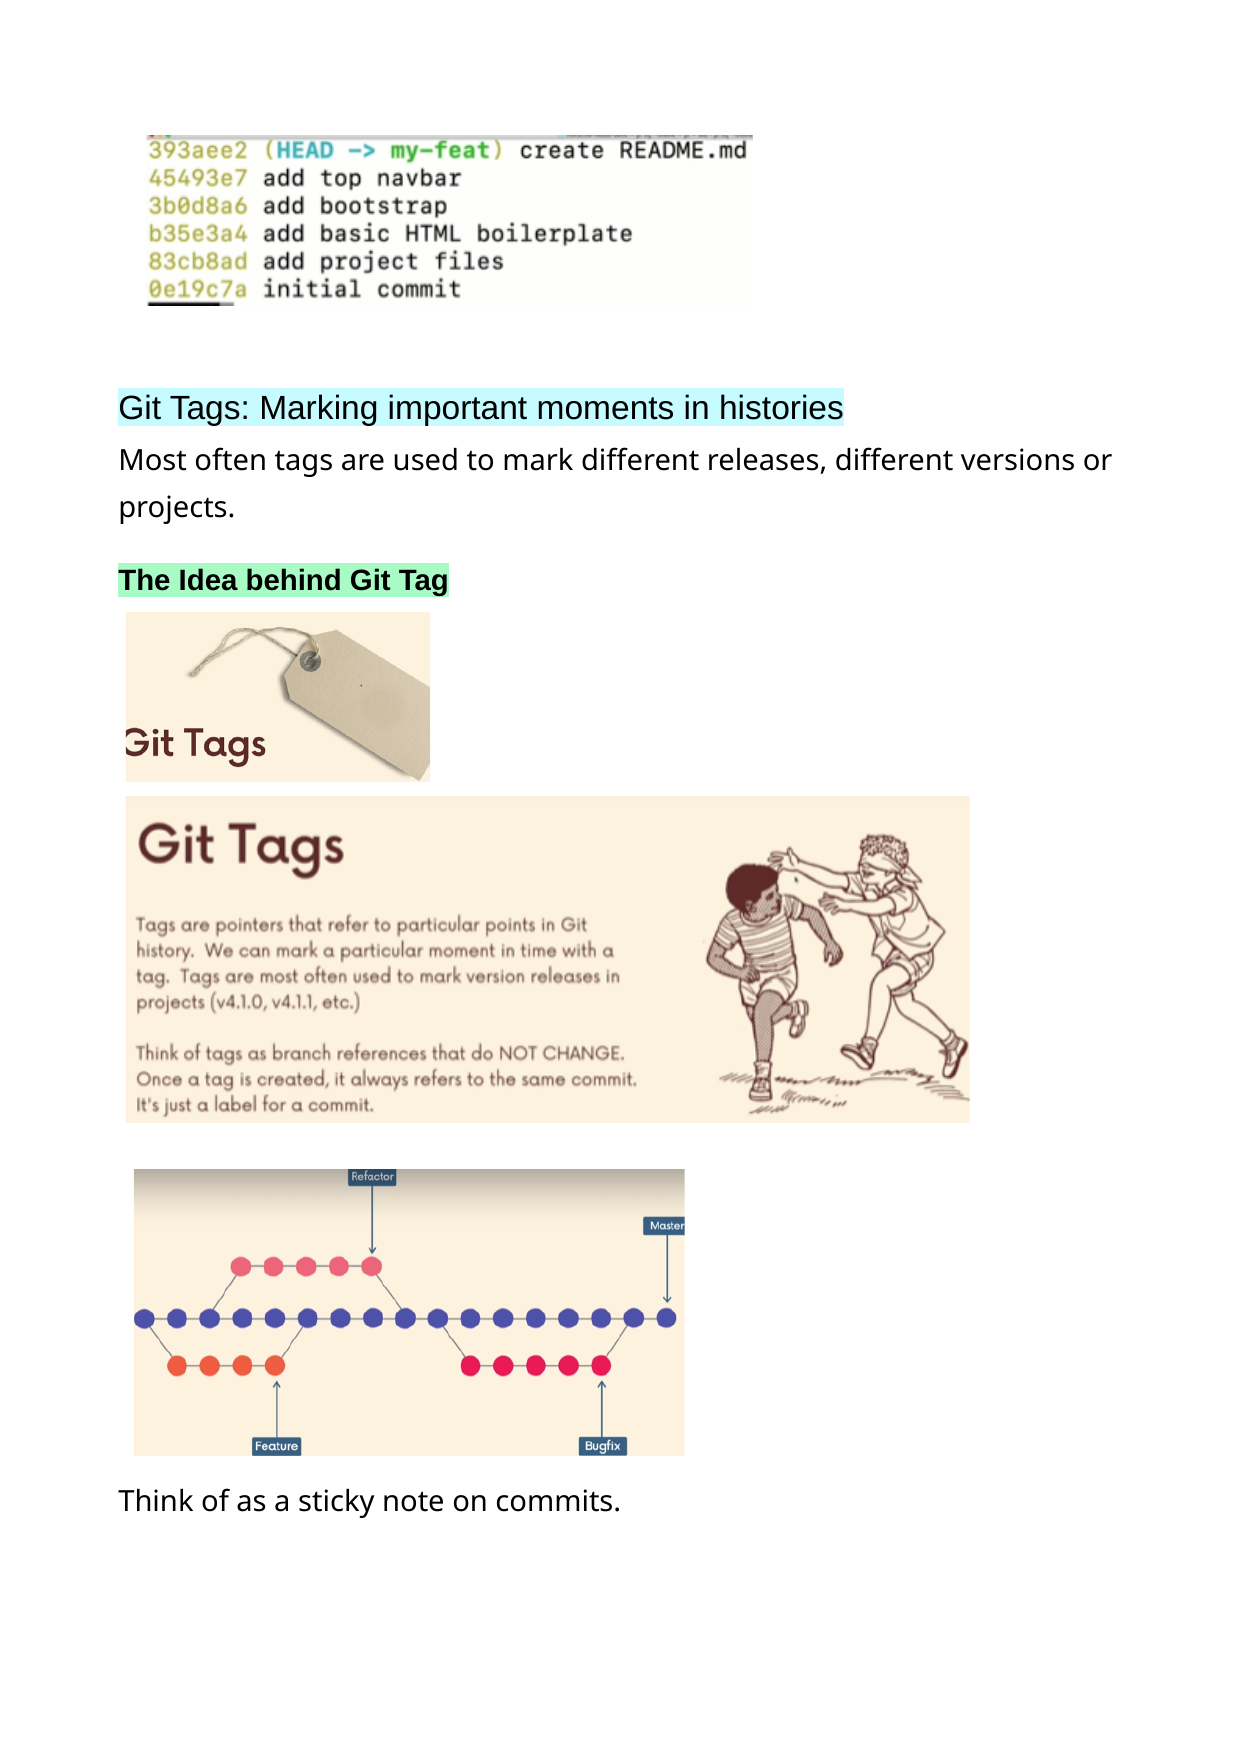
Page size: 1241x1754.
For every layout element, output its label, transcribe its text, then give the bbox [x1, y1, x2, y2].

text Think of as a sticky note on commits. [118, 1480, 1122, 1520]
picture [125, 612, 431, 782]
picture [146, 135, 753, 306]
picture [125, 796, 970, 1123]
text Most often tags are used to mark different releases, different versions or projects. [118, 439, 1122, 526]
subtitle The Idea behind Git Tag [449, 563, 1122, 597]
picture [133, 1169, 685, 1456]
subtitle Git Tags: Marking important moments in histories [844, 388, 1122, 426]
